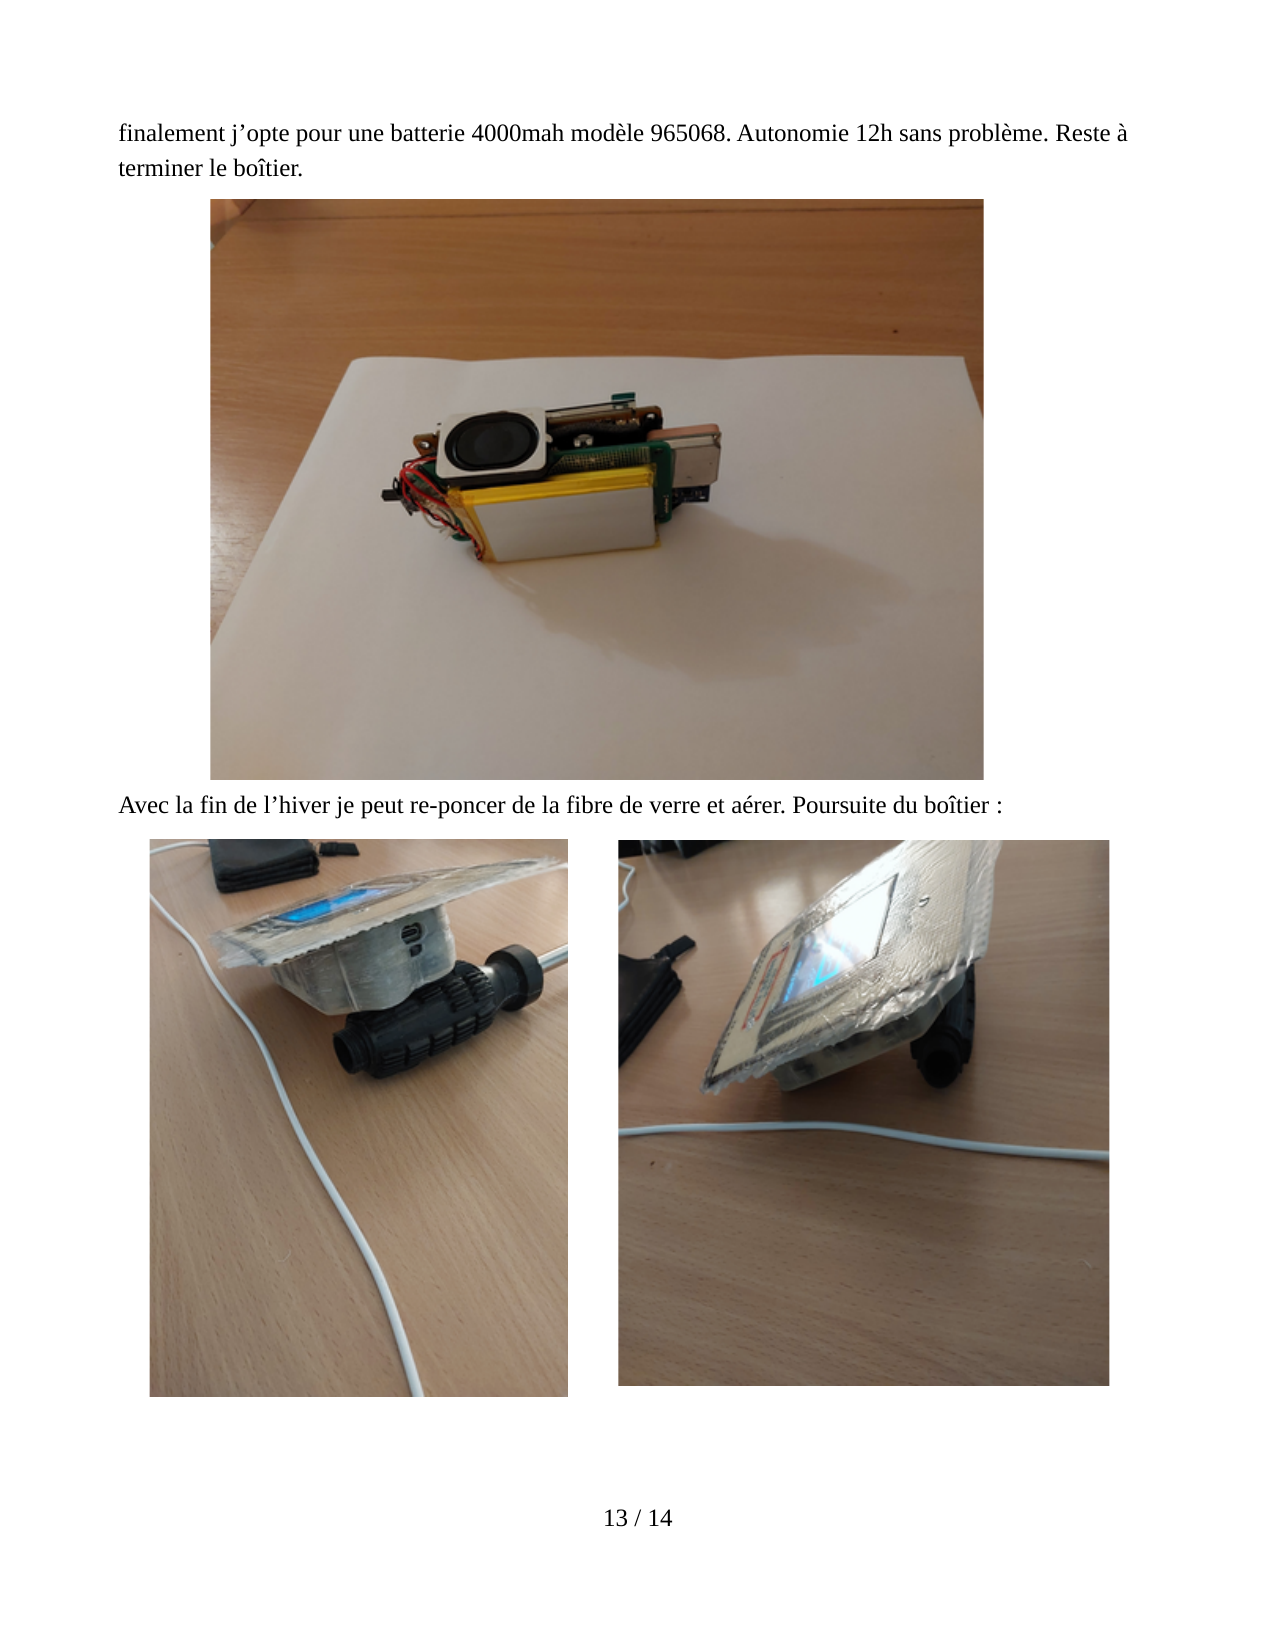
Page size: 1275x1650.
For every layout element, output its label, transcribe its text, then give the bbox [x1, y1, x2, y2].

picture [618, 840, 1110, 1386]
text finalement j’opte pour une batterie 4000mah modèle 965068. Autonomie 12h sans problème. Reste à terminer le boîtier. [118, 118, 1157, 181]
picture [149, 839, 568, 1397]
text Avec la fin de l’hiver je peut re-poncer de la fibre de verre et aérer. Poursuite du boîtier : [118, 790, 1157, 819]
picture [210, 199, 984, 780]
